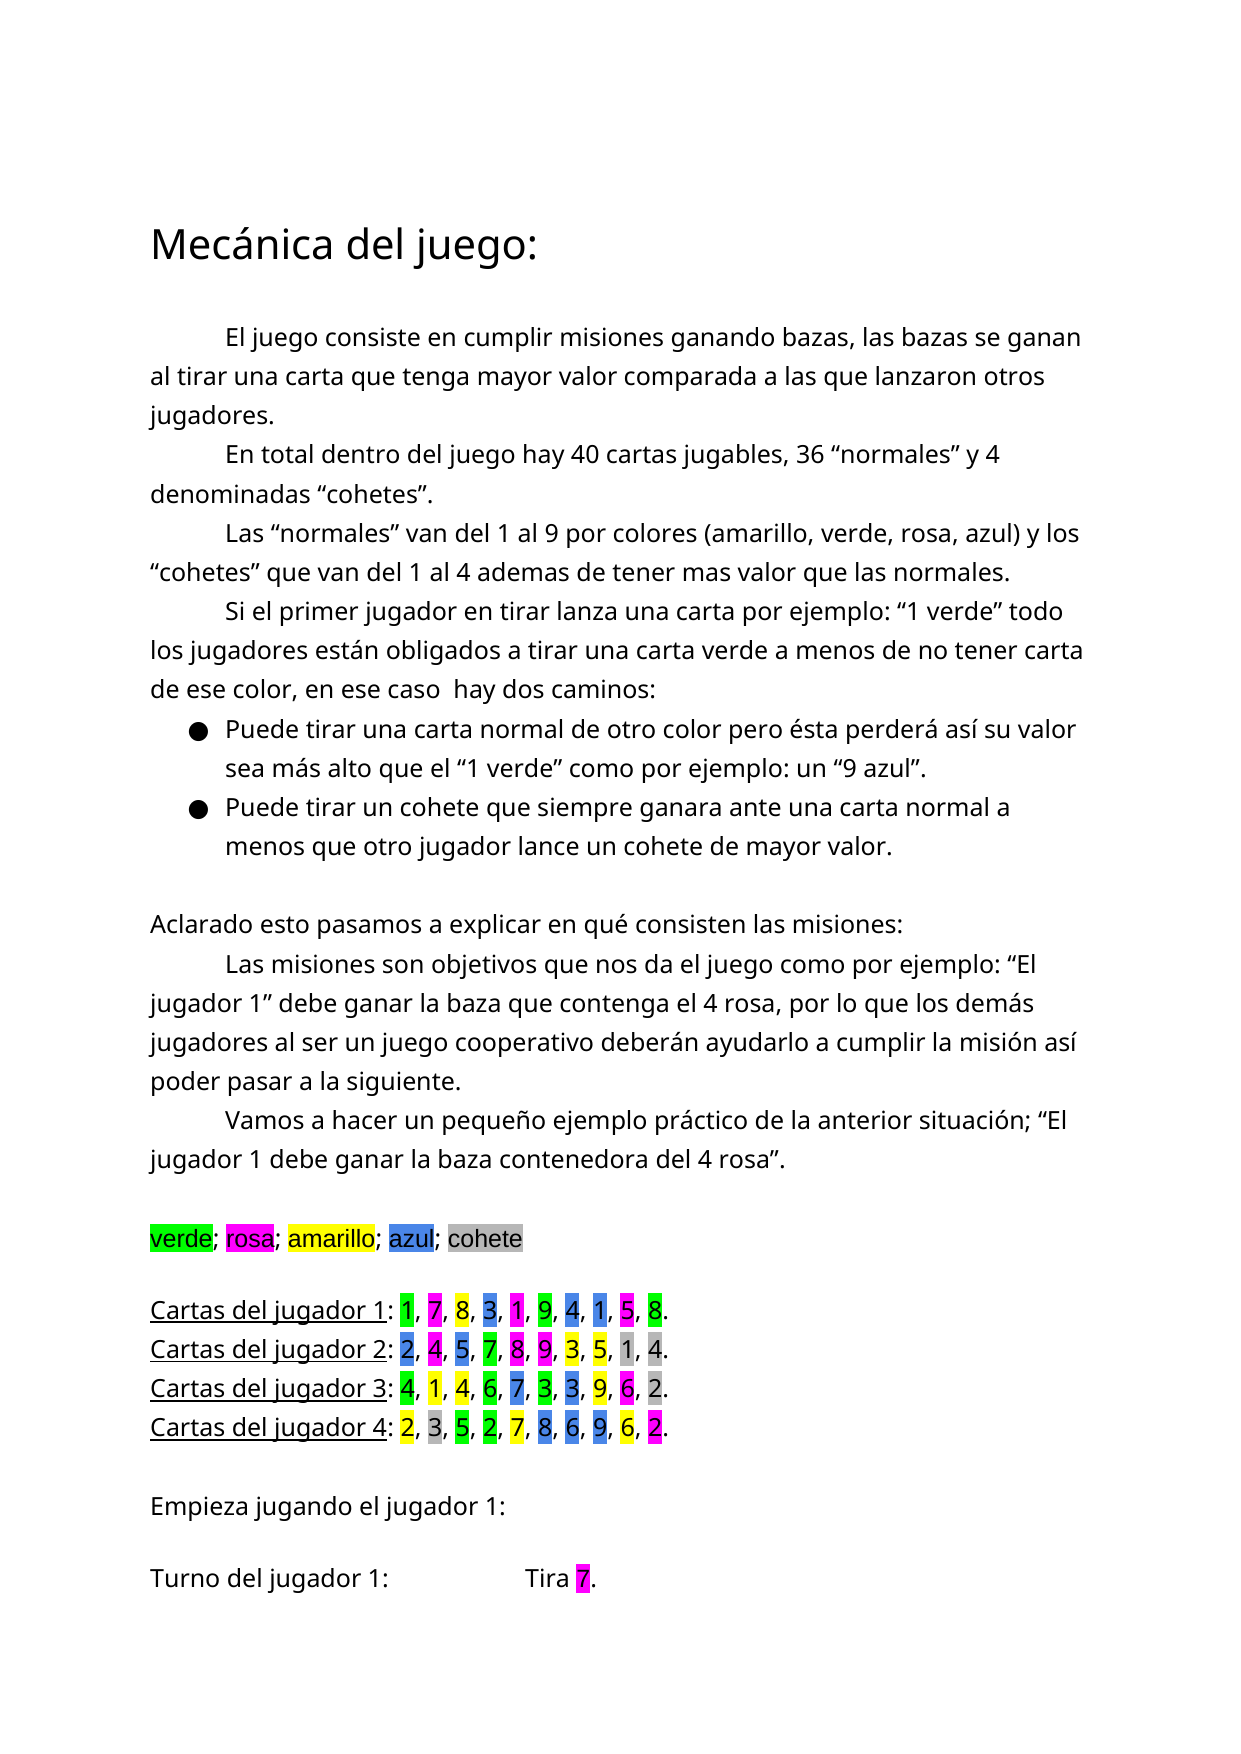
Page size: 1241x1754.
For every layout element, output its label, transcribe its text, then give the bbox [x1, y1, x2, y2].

text Cartas del jugador 1: 1, 7, 8, 3, 1, 9, 4, 1, 5, 8. [150, 1293, 1090, 1327]
text Turno del jugador 1: Tira 7. [150, 1561, 1090, 1595]
list Puede tirar un cohete que siempre ganara ante una carta normal a menos que otro jugador lance un cohete de mayor valor. [187, 789, 1090, 863]
text verde; rosa; amarillo; azul; cohete [150, 1220, 1090, 1254]
text Empieza jugando el jugador 1: [150, 1488, 1090, 1522]
text El juego consiste en cumplir misiones ganando bazas, las bazas se ganan al tirar una carta que tenga mayor valor comparada a las que lanzaron otros jugadores. [150, 319, 1090, 432]
text Mecánica del juego: [150, 215, 1090, 272]
text Vamos a hacer un pequeño ejemplo práctico de la anterior situación; “El jugador 1 debe ganar la baza contenedora del 4 rosa”. [150, 1103, 1090, 1176]
text Cartas del jugador 4: 2, 3, 5, 2, 7, 8, 6, 9, 6, 2. [150, 1410, 1090, 1444]
text Aclarado esto pasamos a explicar en qué consisten las misiones: [150, 907, 1090, 941]
text En total dentro del juego hay 40 cartas jugables, 36 “normales” y 4 denominadas “cohetes”. [150, 437, 1090, 510]
text Cartas del jugador 2: 2, 4, 5, 7, 8, 9, 3, 5, 1, 4. [150, 1332, 1090, 1366]
text Cartas del jugador 3: 4, 1, 4, 6, 7, 3, 3, 9, 6, 2. [150, 1371, 1090, 1405]
text Las misiones son objetivos que nos da el juego como por ejemplo: “El jugador 1” debe ganar la baza que contenga el 4 rosa, por lo que los demás jugadores al ser un juego cooperativo deberán ayudarlo a cumplir la misión así poder pasar a la siguiente. [150, 946, 1090, 1098]
text Las “normales” van del 1 al 9 por colores (amarillo, verde, rosa, azul) y los “cohetes” que van del 1 al 4 ademas de tener mas valor que las normales. [150, 515, 1090, 589]
text Si el primer jugador en tirar lanza una carta por ejemplo: “1 verde” todo los jugadores están obligados a tirar una carta verde a menos de no tener carta de ese color, en ese caso hay dos caminos: [150, 594, 1090, 706]
list Puede tirar una carta normal de otro color pero ésta perderá así su valor sea más alto que el “1 verde” como por ejemplo: un “9 azul”. [187, 711, 1090, 784]
